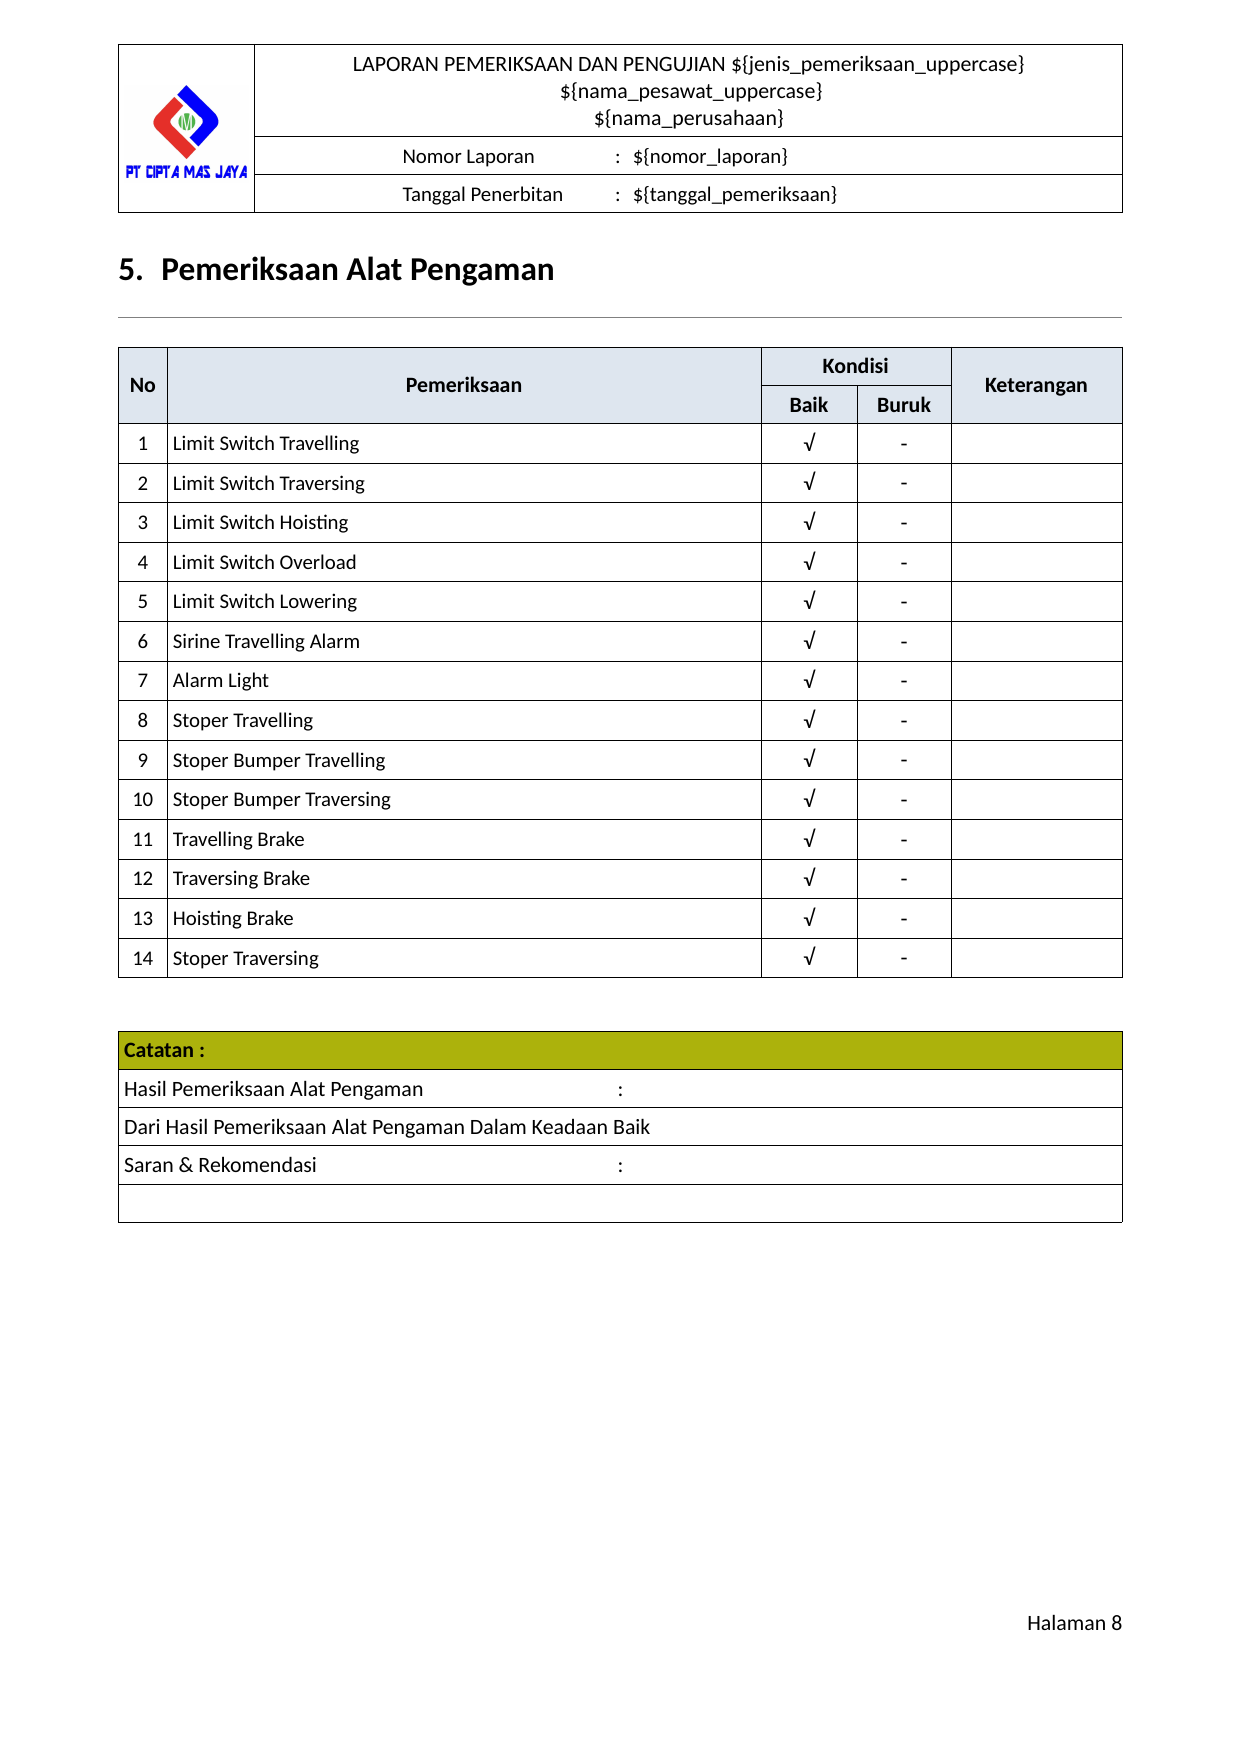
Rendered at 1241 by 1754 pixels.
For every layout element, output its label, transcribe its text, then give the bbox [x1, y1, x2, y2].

table_cell Stoper Travelling [168, 701, 761, 740]
table_cell - [858, 860, 951, 898]
table_cell 11 [119, 820, 167, 858]
table_cell [952, 622, 1122, 661]
table_cell 14 [119, 939, 167, 977]
table_cell Buruk [858, 386, 951, 423]
table_cell [952, 582, 1122, 621]
table_cell Stoper Bumper Traversing [168, 780, 761, 819]
table_cell Dari Hasil Pemeriksaan Alat Pengaman Dalam Keadaan Baik [119, 1108, 1122, 1145]
table_cell √ [762, 741, 857, 779]
table_cell Limit Switch Travelling [168, 424, 761, 463]
table_cell [952, 424, 1122, 463]
table_cell √ [762, 622, 857, 661]
table_header Keterangan [952, 348, 1122, 423]
table_cell [952, 662, 1122, 700]
table_cell √ [762, 464, 857, 502]
table_cell - [858, 464, 951, 502]
table_cell Limit Switch Traversing [168, 464, 761, 502]
table_cell Baik [762, 386, 857, 423]
table_cell √ [762, 582, 857, 621]
subtitle 5. Pemeriksaan Alat Pengaman [118, 248, 1122, 289]
table_cell 8 [119, 701, 167, 740]
table_cell Hoisting Brake [168, 899, 761, 938]
table_cell 13 [119, 899, 167, 938]
table_cell - [858, 780, 951, 819]
table_cell 12 [119, 860, 167, 898]
table_cell [952, 701, 1122, 740]
table_cell [119, 1185, 1122, 1222]
table_cell 10 [119, 780, 167, 819]
table_cell - [858, 741, 951, 779]
table_cell Stoper Bumper Travelling [168, 741, 761, 779]
table_cell Limit Switch Lowering [168, 582, 761, 621]
table_cell √ [762, 939, 857, 977]
table_cell √ [762, 543, 857, 581]
table_cell √ [762, 860, 857, 898]
table_header Catatan : [119, 1032, 1122, 1069]
table_cell : [608, 1070, 632, 1107]
table_cell √ [762, 780, 857, 819]
table_cell Traversing Brake [168, 860, 761, 898]
table_cell [952, 860, 1122, 898]
table_cell Travelling Brake [168, 820, 761, 858]
table_cell Limit Switch Overload [168, 543, 761, 581]
table_cell Alarm Light [168, 662, 761, 700]
table_cell Sirine Travelling Alarm [168, 622, 761, 661]
table_cell - [858, 939, 951, 977]
table_cell [632, 1146, 1122, 1184]
table_header Pemeriksaan [168, 348, 761, 423]
table_cell - [858, 622, 951, 661]
table_cell : [608, 1146, 632, 1184]
table_cell - [858, 701, 951, 740]
table_cell Limit Switch Hoisting [168, 503, 761, 542]
table_cell [632, 1070, 1122, 1107]
table_cell [952, 503, 1122, 542]
table_cell - [858, 662, 951, 700]
table_cell 3 [119, 503, 167, 542]
picture [124, 85, 249, 183]
table_cell √ [762, 701, 857, 740]
table_cell 9 [119, 741, 167, 779]
table_cell - [858, 899, 951, 938]
table_cell 4 [119, 543, 167, 581]
table_cell Hasil Pemeriksaan Alat Pengaman [119, 1070, 608, 1107]
table_cell √ [762, 899, 857, 938]
table_cell - [858, 582, 951, 621]
table_cell [952, 820, 1122, 858]
table_cell - [858, 424, 951, 463]
table_cell 6 [119, 622, 167, 661]
table_cell 7 [119, 662, 167, 700]
table_cell 2 [119, 464, 167, 502]
table_header No [119, 348, 167, 423]
table_cell √ [762, 662, 857, 700]
table_cell [952, 939, 1122, 977]
table_header Kondisi [762, 348, 951, 385]
table_cell Stoper Traversing [168, 939, 761, 977]
table_cell - [858, 820, 951, 858]
table_cell 5 [119, 582, 167, 621]
table_cell 1 [119, 424, 167, 463]
table_cell - [858, 543, 951, 581]
table_cell [952, 741, 1122, 779]
table_cell [952, 464, 1122, 502]
table_cell √ [762, 424, 857, 463]
table_cell √ [762, 503, 857, 542]
table_cell [952, 780, 1122, 819]
table_cell [952, 899, 1122, 938]
table_cell Saran & Rekomendasi [119, 1146, 608, 1184]
table_cell - [858, 503, 951, 542]
table_cell √ [762, 820, 857, 858]
table_cell [952, 543, 1122, 581]
